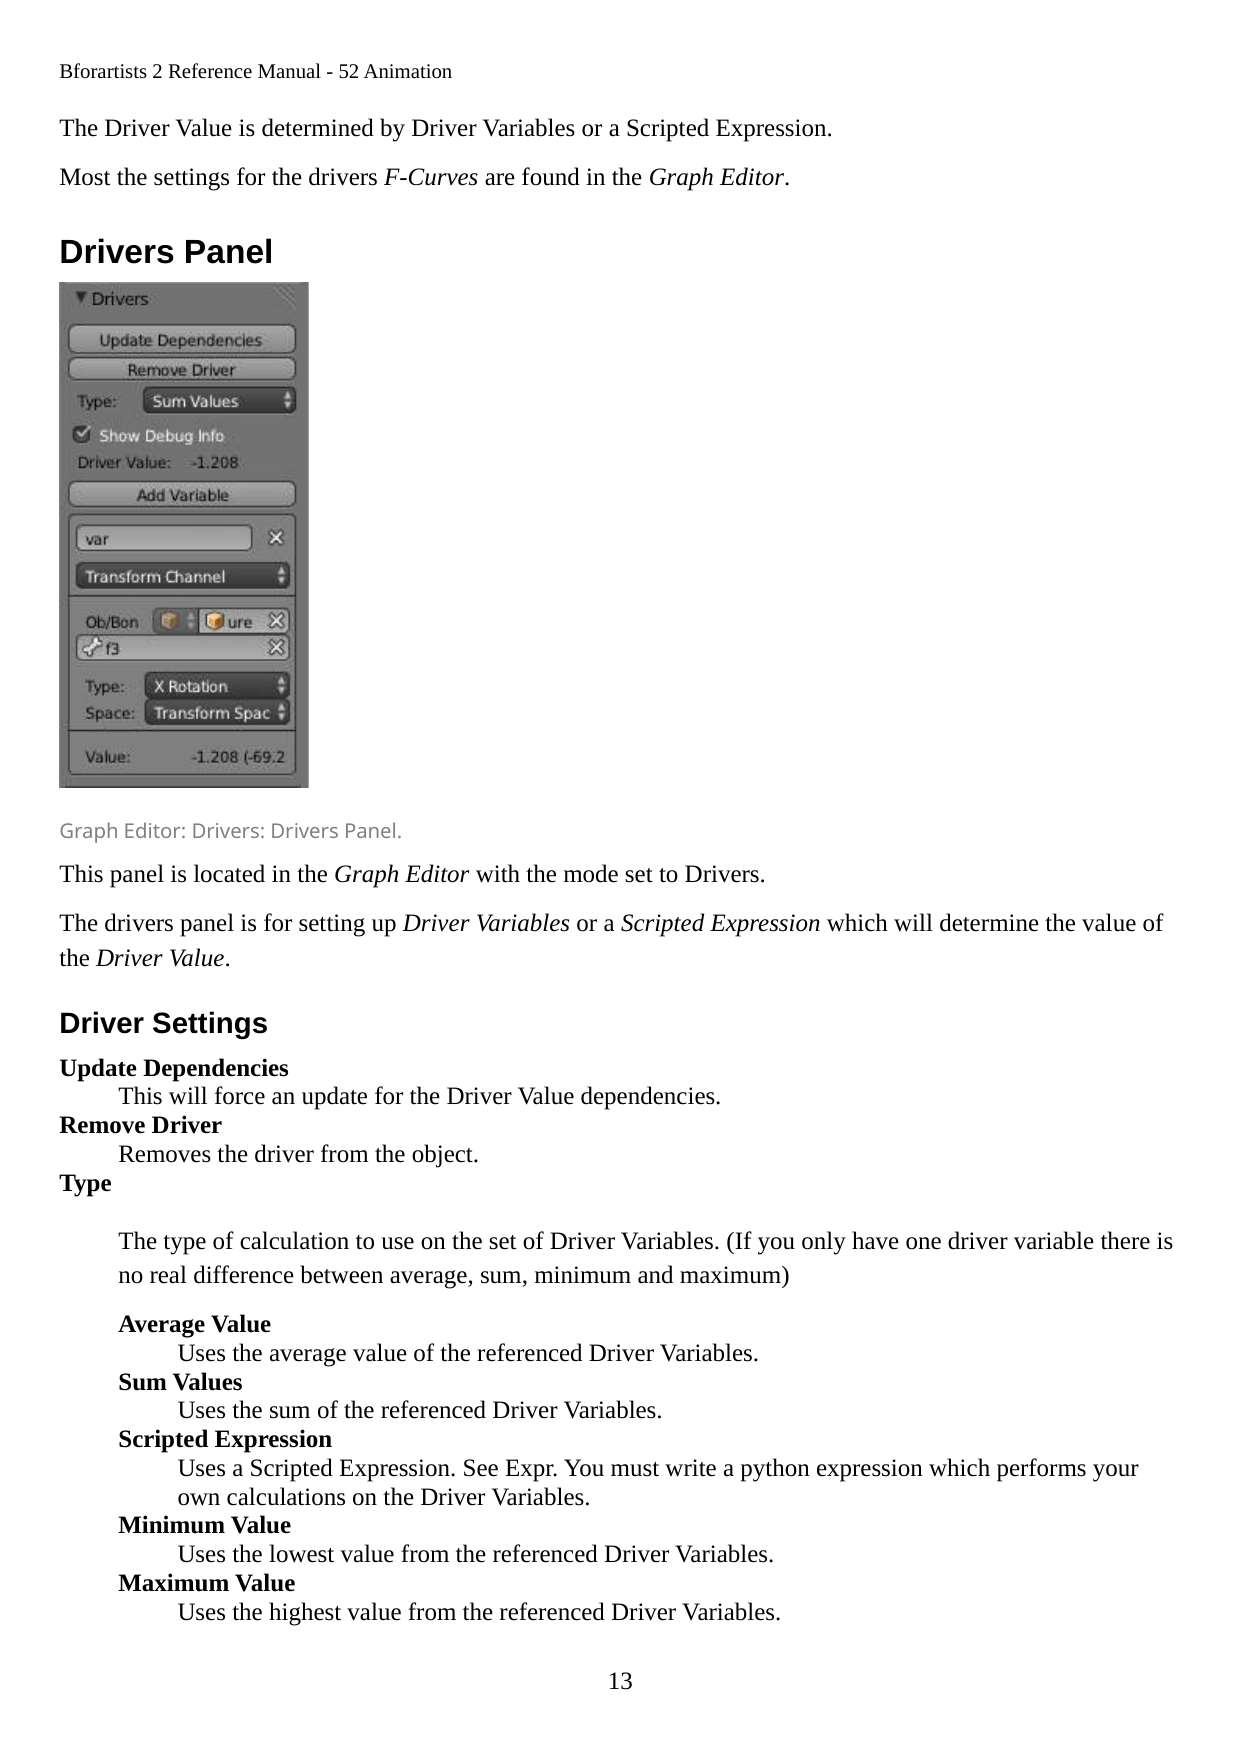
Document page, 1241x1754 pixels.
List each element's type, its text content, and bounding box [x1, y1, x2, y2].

subtitle Drivers Panel [59, 232, 1181, 270]
text The drivers panel is for setting up Driver Variables or a Scripted Expression which will determine the value of the Driver Value. [59, 908, 1181, 971]
picture [59, 282, 309, 788]
subtitle Minimum Value [118, 1511, 1181, 1539]
text The type of calculation to use on the set of Driver Variables. (If you only have one driver variable there is no real difference between average, sum, minimum and maximum) [118, 1226, 1181, 1289]
list Uses the lowest value from the referenced Driver Variables. [177, 1539, 1181, 1568]
list Uses the average value of the referenced Driver Variables. [177, 1338, 1181, 1367]
subtitle Type [59, 1168, 1181, 1196]
subtitle Remove Driver [59, 1110, 1181, 1139]
list Uses the sum of the referenced Driver Variables. [177, 1396, 1181, 1424]
subtitle Average Value [118, 1309, 1181, 1338]
subtitle Sum Values [118, 1367, 1181, 1396]
text The Driver Value is determined by Driver Variables or a Scripted Expression. [59, 113, 1181, 141]
list This will force an update for the Driver Value dependencies. [118, 1081, 1181, 1110]
list Uses the highest value from the referenced Driver Variables. [177, 1597, 1181, 1626]
text Graph Editor: Drivers: Drivers Panel. [59, 813, 1181, 844]
list Removes the driver from the object. [118, 1139, 1181, 1168]
subtitle Driver Settings [59, 1006, 1181, 1040]
text This panel is located in the Graph Editor with the mode set to Drivers. [59, 859, 1181, 888]
subtitle Scripted Expression [118, 1424, 1181, 1453]
subtitle Update Dependencies [59, 1053, 1181, 1081]
list Uses a Scripted Expression. See Expr. You must write a python expression which performs your own calculations on the Driver Variables. [177, 1453, 1181, 1511]
text Most the settings for the drivers F-Curves are found in the Graph Editor. [59, 162, 1181, 190]
subtitle Maximum Value [118, 1568, 1181, 1597]
